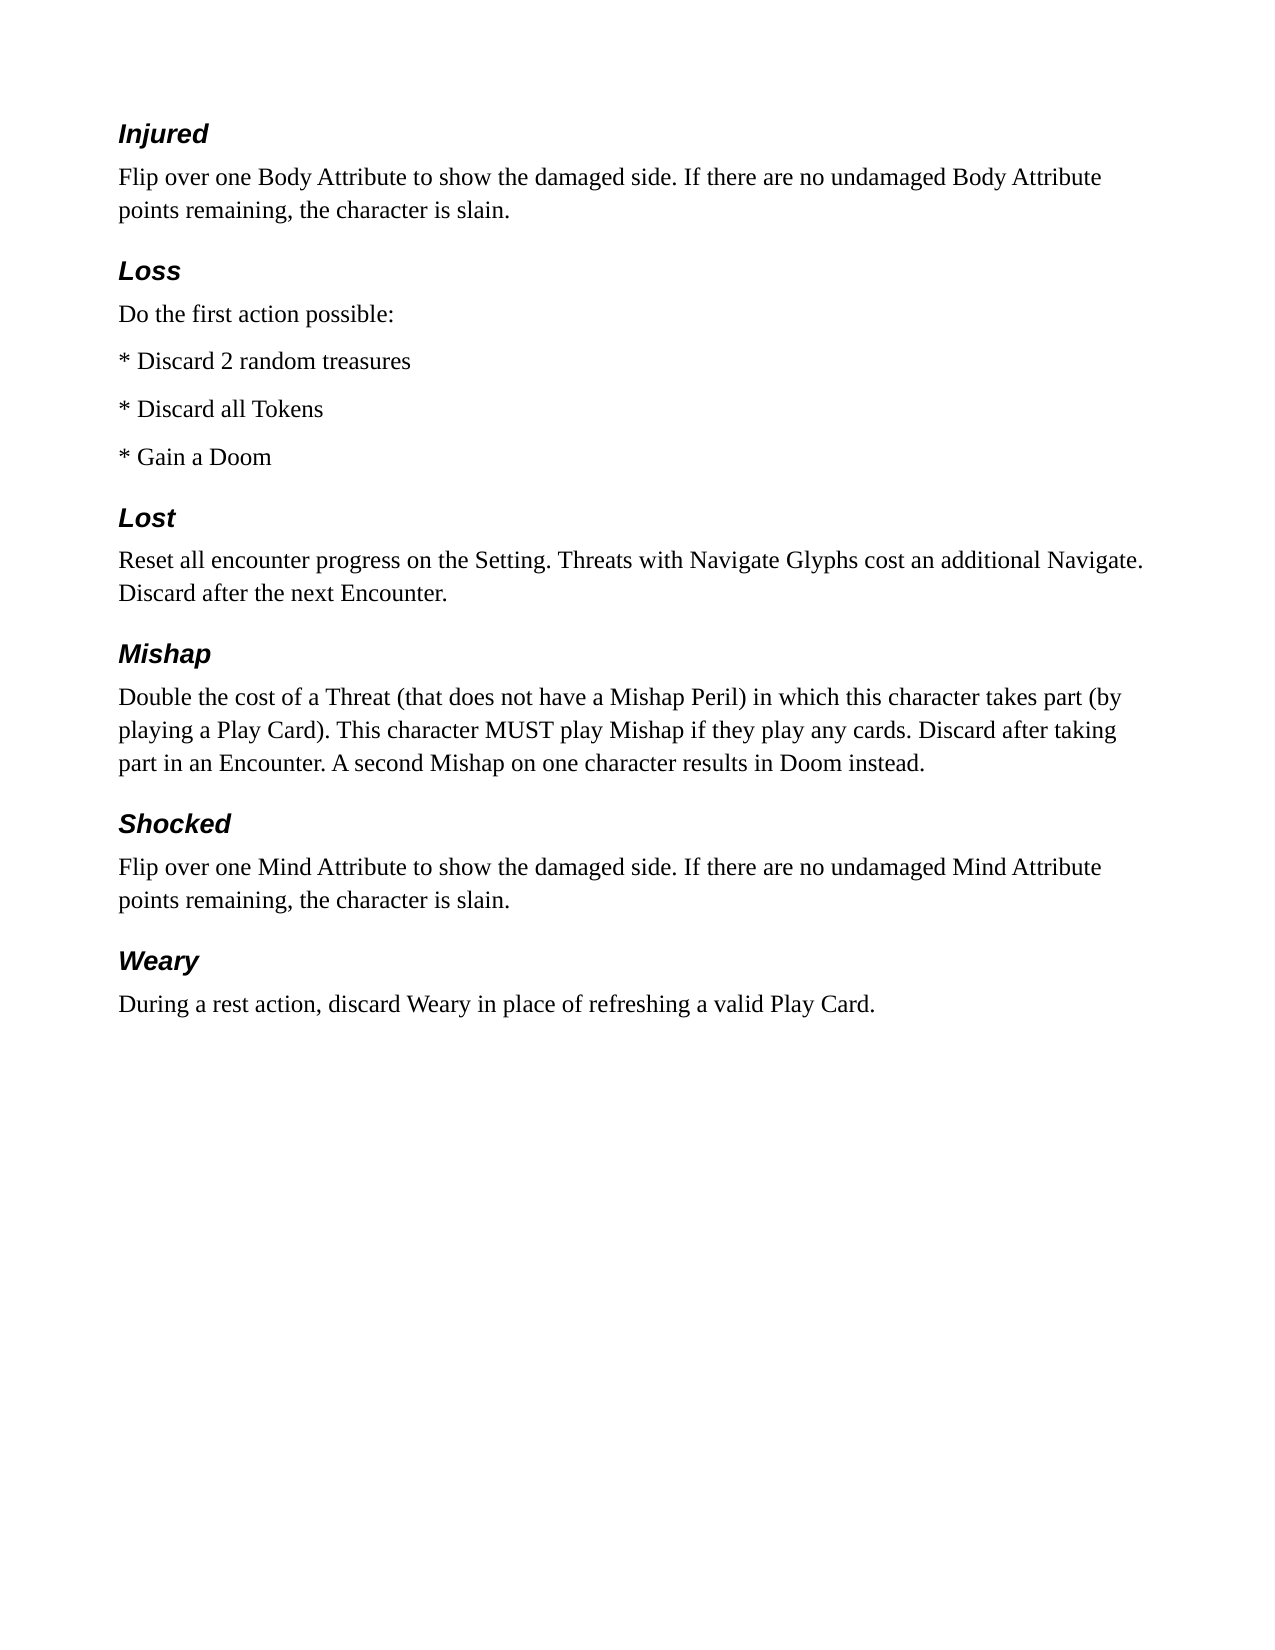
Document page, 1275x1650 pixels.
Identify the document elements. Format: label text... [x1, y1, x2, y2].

text Do the first action possible: [118, 299, 1157, 327]
text Double the cost of a Threat (that does not have a Mishap Peril) in which this character takes part (by playing a Play Card). This character MUST play Mishap if they play any cards. Discard after taking part in an Encounter. A second Mishap on one character results in Doom instead. [118, 682, 1157, 777]
text Flip over one Body Attribute to show the damaged side. If there are no undamaged Body Attribute points remaining, the character is slain. [118, 162, 1157, 224]
subtitle Loss [118, 255, 1157, 286]
subtitle Lost [118, 502, 1157, 533]
subtitle Mishap [118, 638, 1157, 670]
text * Discard all Tokens [118, 394, 1157, 423]
text * Gain a Doom [118, 442, 1157, 470]
subtitle Shocked [118, 808, 1157, 840]
text * Discard 2 random treasures [118, 346, 1157, 375]
text During a rest action, discard Weary in place of refreshing a valid Play Card. [118, 989, 1157, 1018]
subtitle Injured [118, 118, 1157, 149]
subtitle Weary [118, 945, 1157, 977]
text Reset all encounter progress on the Setting. Threats with Navigate Glyphs cost an additional Navigate. Discard after the next Encounter. [118, 545, 1157, 607]
text Flip over one Mind Attribute to show the damaged side. If there are no undamaged Mind Attribute points remaining, the character is slain. [118, 852, 1157, 914]
